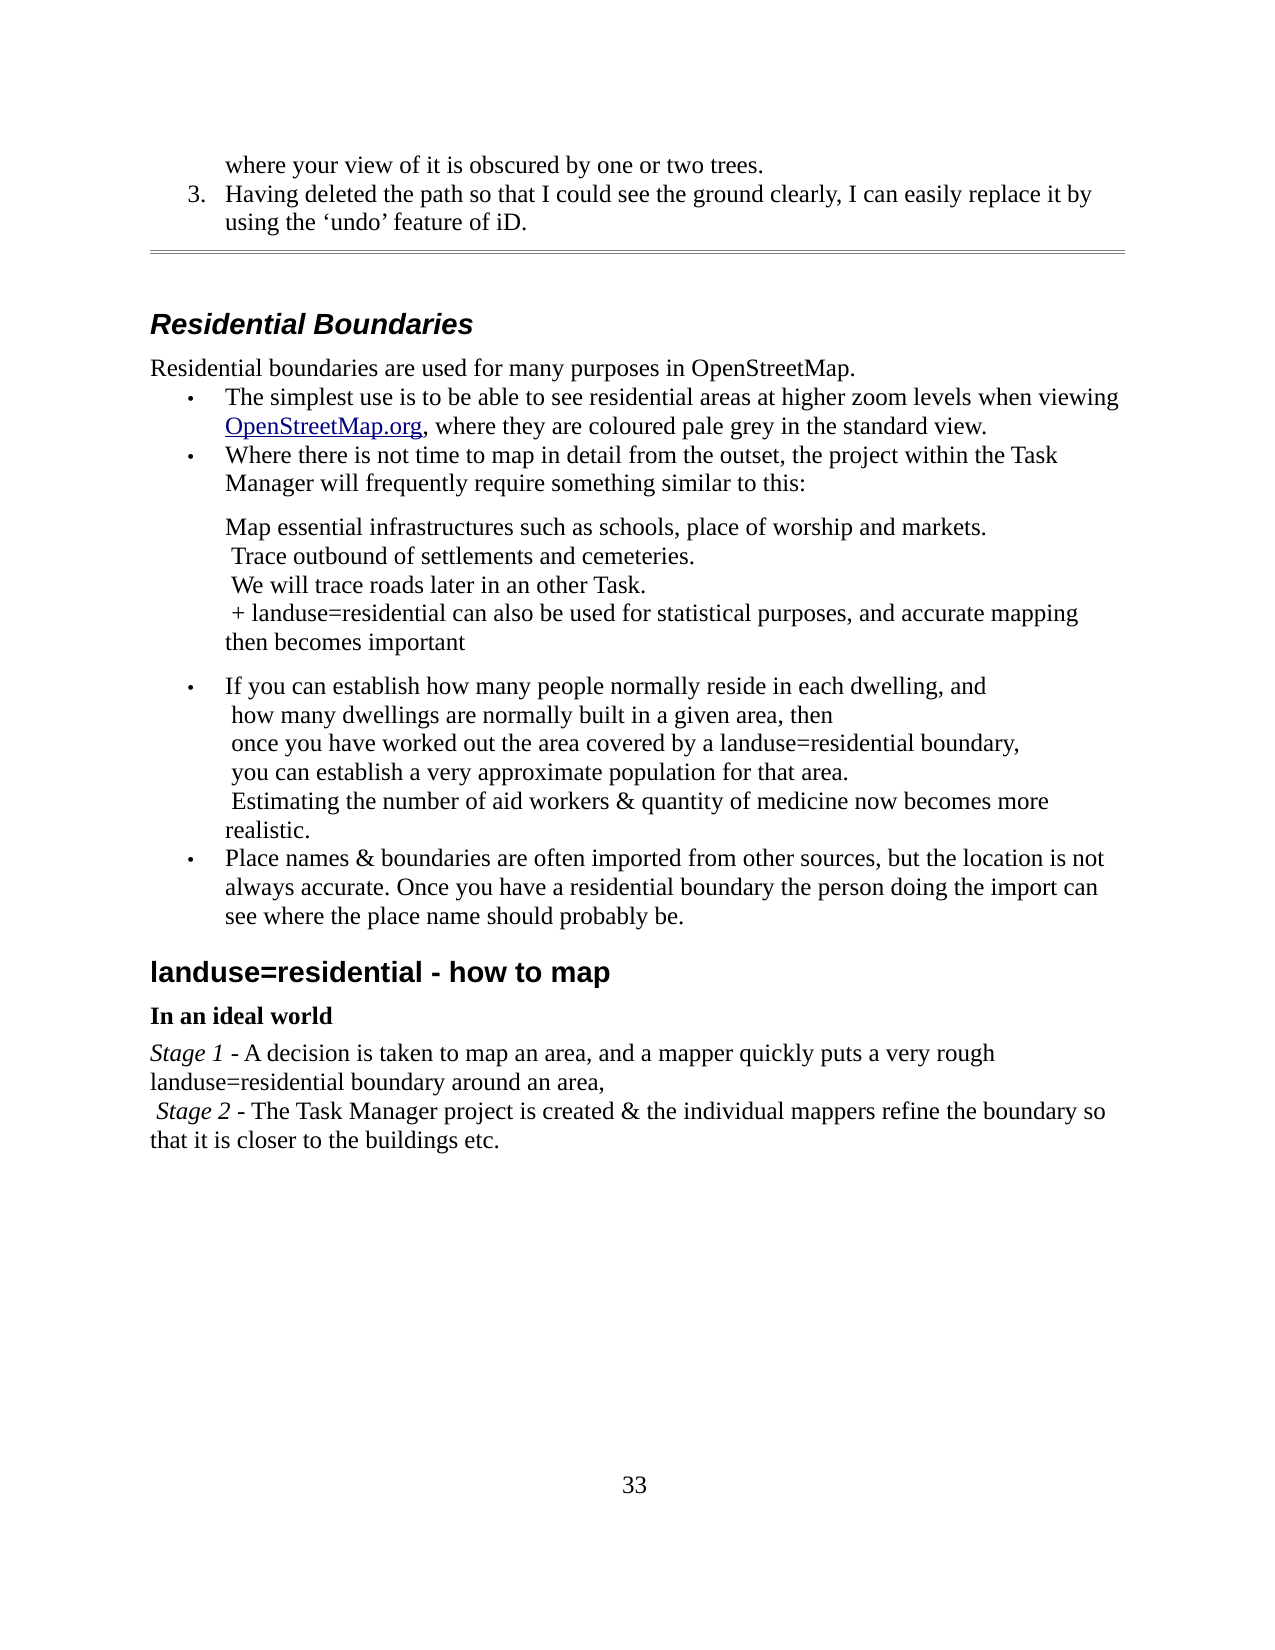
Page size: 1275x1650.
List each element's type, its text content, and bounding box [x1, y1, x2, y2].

list where your view of it is obscured by one or two trees. [187, 150, 1125, 179]
text Residential boundaries are used for many purposes in OpenStreetMap. [150, 353, 1125, 382]
list If you can establish how many people normally reside in each dwelling, and how many dwellings are normally built in a given area, then once you have worked out the area covered by a landuse=residential boundary, you can establish a very approximate population for that area. Estimating the number of aid workers & quantity of medicine now becomes more realistic. [187, 671, 1125, 843]
text Stage 1 - A decision is taken to map an area, and a mapper quickly puts a very rough landuse=residential boundary around an area, Stage 2 - The Task Manager project is created & the individual mappers refine the boundary so that it is closer to the buildings etc. [150, 1038, 1125, 1153]
subtitle Residential Boundaries [150, 307, 1125, 341]
subtitle landuse=residential - how to map [150, 955, 1125, 988]
text Map essential infrastructures such as schools, place of worship and markets. Trace outbound of settlements and cemeteries. We will trace roads later in an other Task. + landuse=residential can also be used for statistical purposes, and accurate mapping then becomes important [225, 512, 1125, 656]
list Having deleted the path so that I could see the ground clearly, I can easily replace it by using the ‘undo’ feature of iD. [187, 179, 1125, 236]
list Where there is not time to map in detail from the outset, the project within the Task Manager will frequently require something similar to this: [187, 440, 1125, 497]
text In an ideal world [150, 1001, 1125, 1029]
list Place names & boundaries are often imported from other sources, but the location is not always accurate. Once you have a residential boundary the person doing the import can see where the place name should probably be. [187, 843, 1125, 930]
list The simplest use is to be able to see residential areas at higher zoom levels when viewing OpenStreetMap.org, where they are coloured pale grey in the standard view. [187, 382, 1125, 440]
